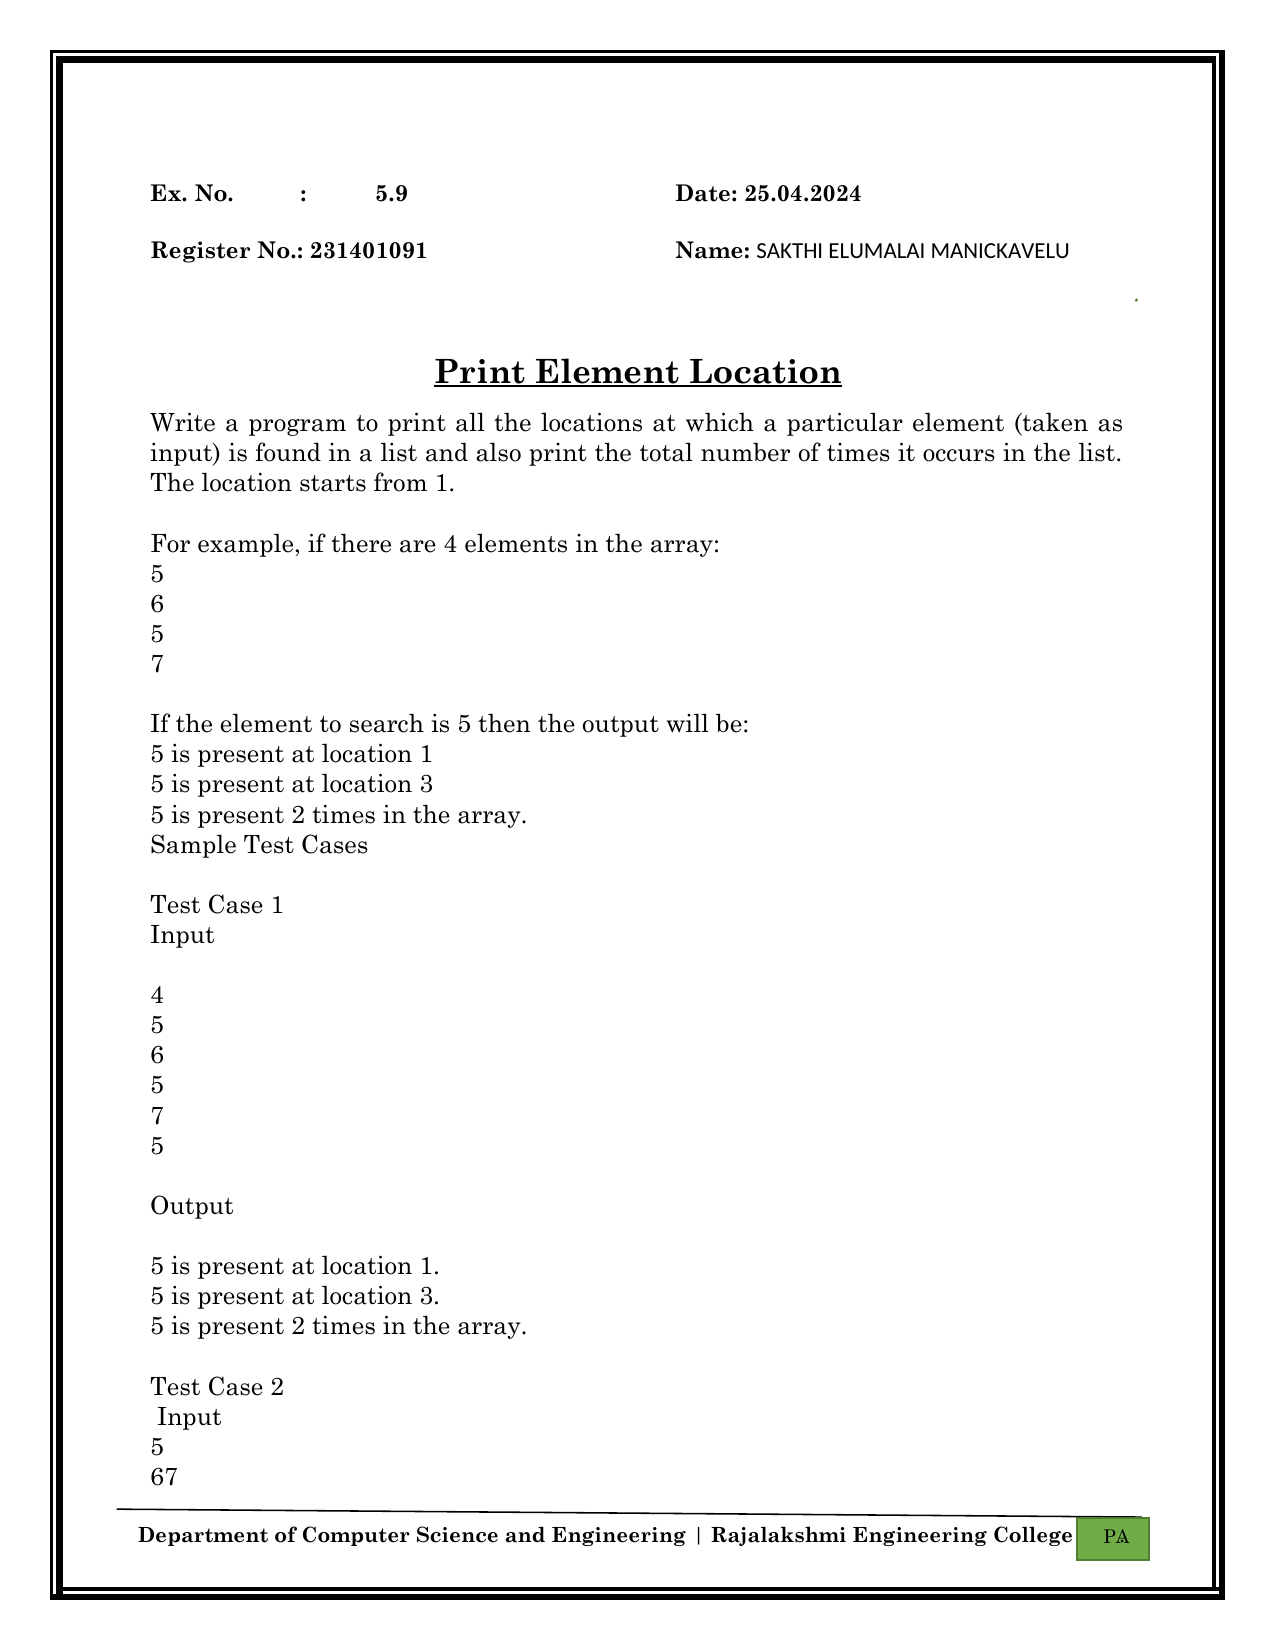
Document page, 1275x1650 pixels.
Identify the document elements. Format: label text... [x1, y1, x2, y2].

text Write a program to print all the locations at which a particular element (taken as input) is found in a list and also print the total number of times it occurs in the list. The location starts from 1. [150, 407, 1125, 497]
text Test Case 2 [150, 1370, 1125, 1400]
text 5 [150, 618, 1125, 648]
text Sample Test Cases [150, 828, 1125, 858]
text 5 is present at location 1. [150, 1250, 1125, 1280]
text 4 [150, 979, 1125, 1009]
text 5 [150, 1069, 1125, 1099]
text 5 is present at location 1 [150, 738, 1125, 768]
text Print Element Location [150, 350, 1125, 390]
text For example, if there are 4 elements in the array: [150, 527, 1125, 557]
text 5 is present at location 3 [150, 768, 1125, 798]
text Input [150, 919, 1125, 949]
text 5 is present at location 3. [150, 1280, 1125, 1310]
text 5 [150, 1009, 1125, 1039]
text Output [150, 1190, 1125, 1220]
text 5 is present 2 times in the array. [150, 1310, 1125, 1340]
text 7 [150, 648, 1125, 678]
text 5 [150, 557, 1125, 588]
text If the element to search is 5 then the output will be: [150, 708, 1125, 738]
text Input [150, 1400, 1125, 1431]
text 5 is present 2 times in the array. [150, 798, 1125, 828]
text 6 [150, 1039, 1125, 1069]
text 5 [150, 1129, 1125, 1159]
text Test Case 1 [150, 889, 1125, 919]
text Ex. No. : 5.9 Date: 25.04.2024 [150, 179, 1125, 207]
text Register No.: 231401091 Name: SAKTHI ELUMALAI MANICKAVELU [150, 236, 1125, 264]
text 7 [150, 1099, 1125, 1129]
text 6 [150, 588, 1125, 618]
text 5 [150, 1431, 1125, 1461]
text 67 [150, 1461, 1125, 1491]
